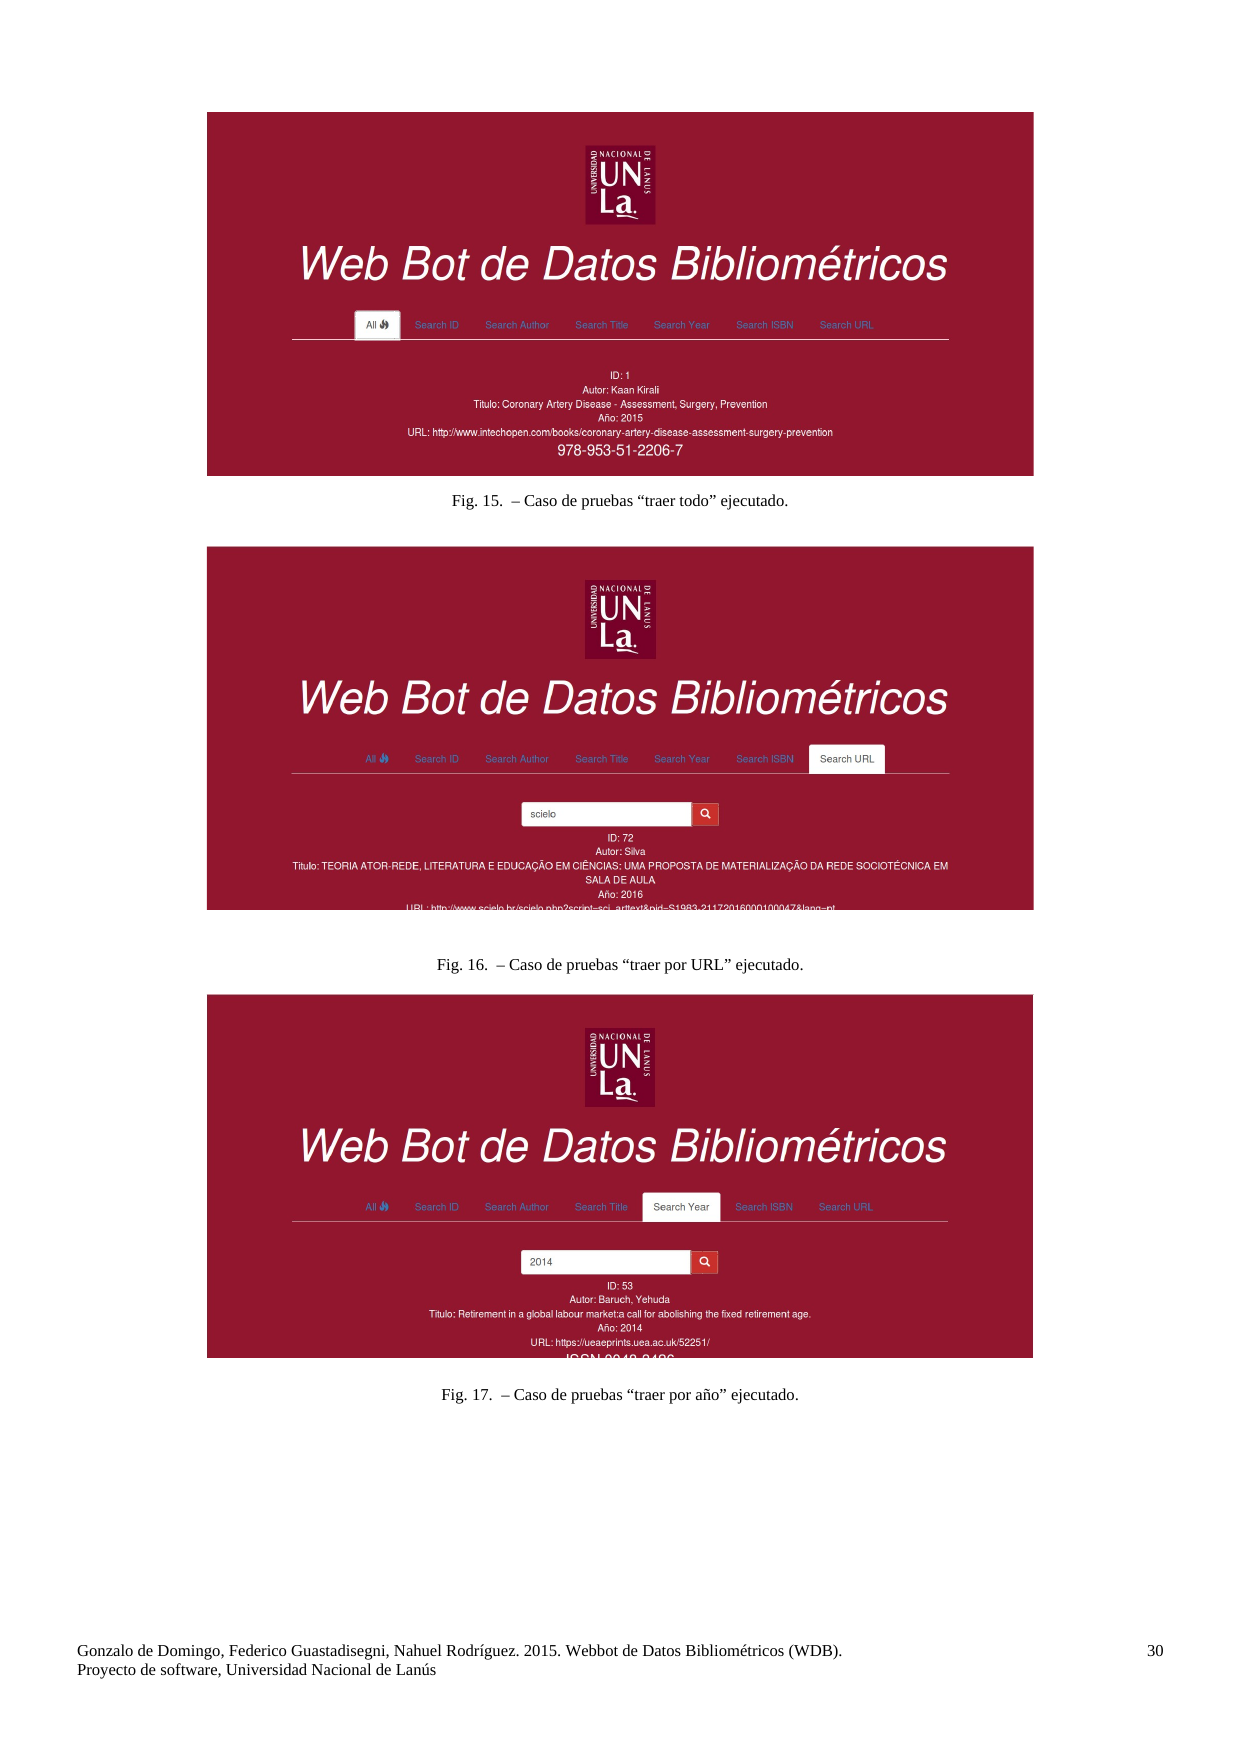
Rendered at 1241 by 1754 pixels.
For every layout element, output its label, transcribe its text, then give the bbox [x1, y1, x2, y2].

list – Caso de pruebas “traer por URL” ejecutado. [77, 955, 1163, 974]
picture [206, 112, 1034, 476]
picture [206, 994, 1034, 1358]
list – Caso de pruebas “traer todo” ejecutado. [77, 491, 1163, 510]
picture [206, 546, 1034, 910]
list – Caso de pruebas “traer por año” ejecutado. [77, 1384, 1163, 1404]
